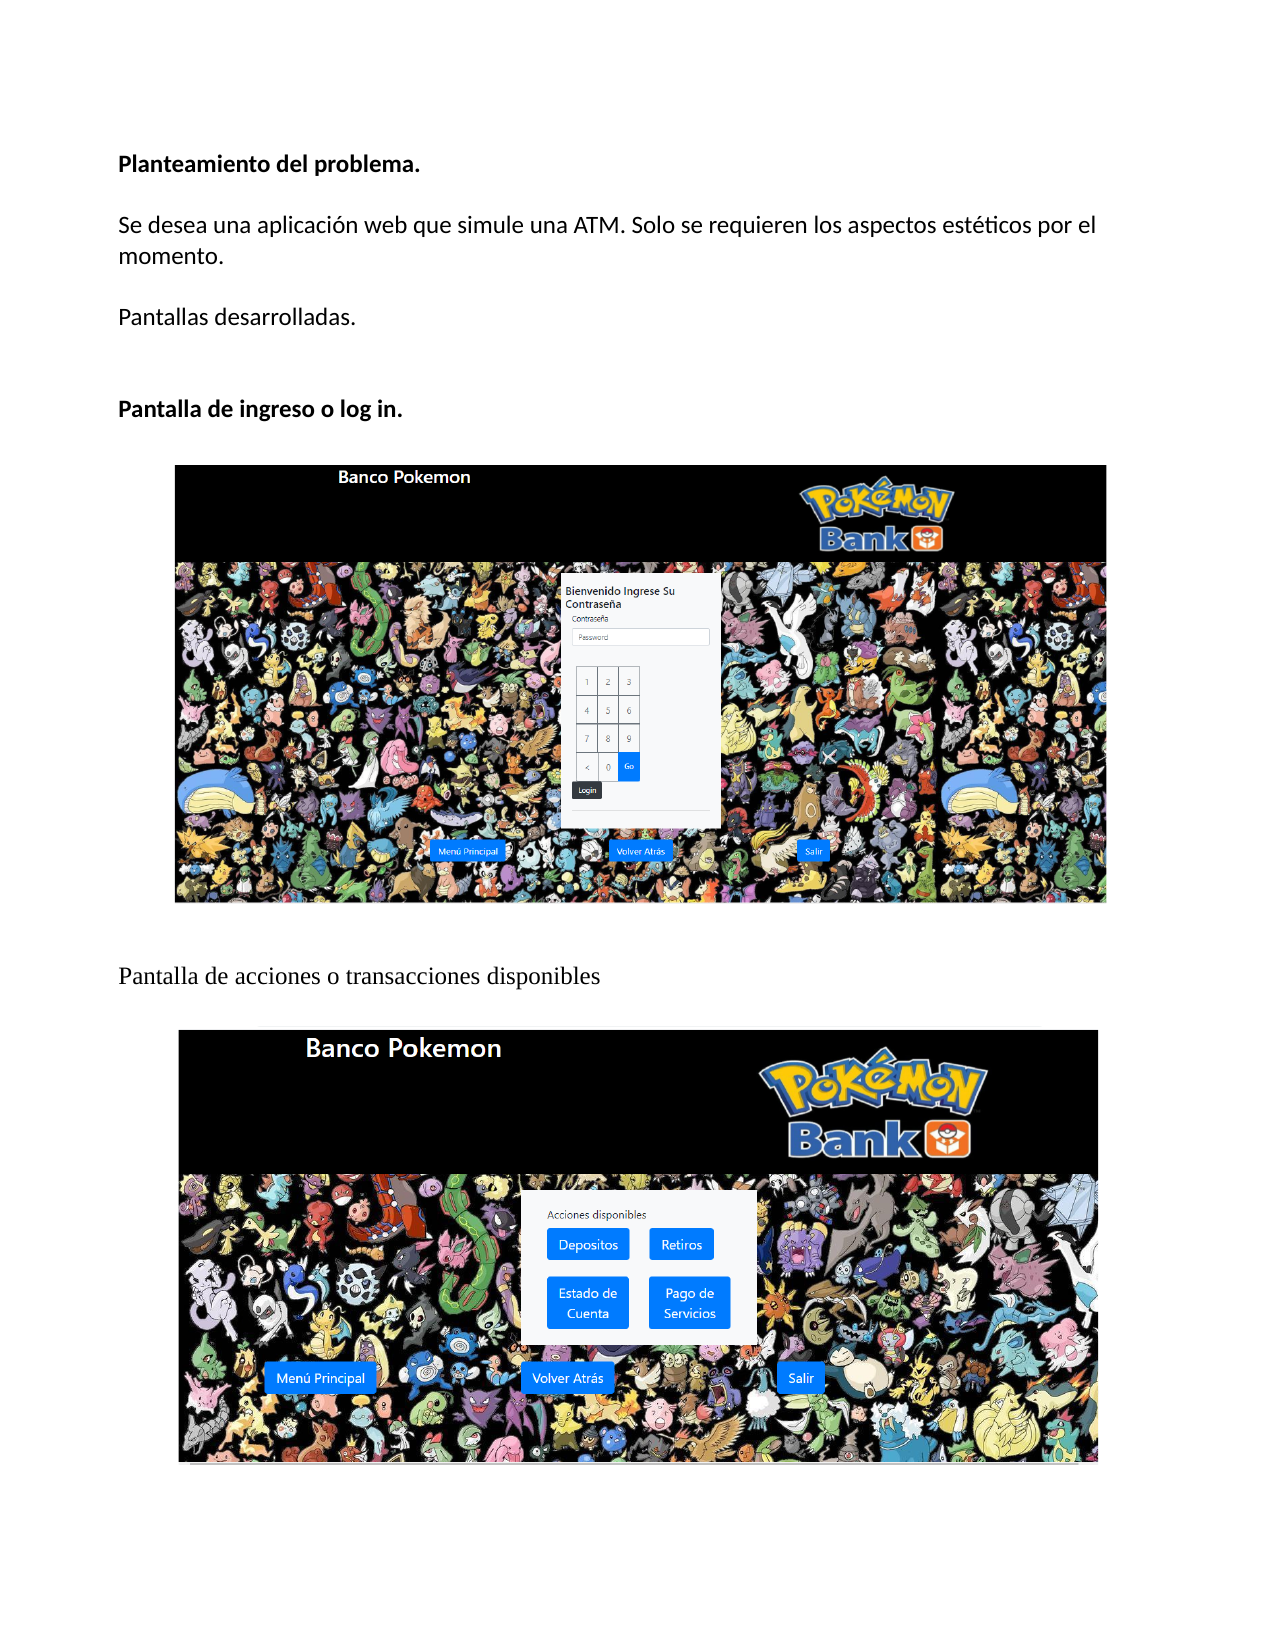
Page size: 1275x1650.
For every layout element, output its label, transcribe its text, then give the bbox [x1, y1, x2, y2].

text Pantallas desarrolladas. [118, 301, 1157, 332]
text Pantalla de acciones o transacciones disponibles [118, 961, 1157, 990]
text Planteamiento del problema. [118, 149, 1157, 179]
text Pantalla de ingreso o log in. [118, 393, 1157, 423]
text Se desea una aplicación web que simule una ATM. Solo se requieren los aspectos estéticos por el momento. [118, 210, 1157, 271]
picture [178, 1026, 1099, 1465]
picture [174, 465, 1107, 904]
